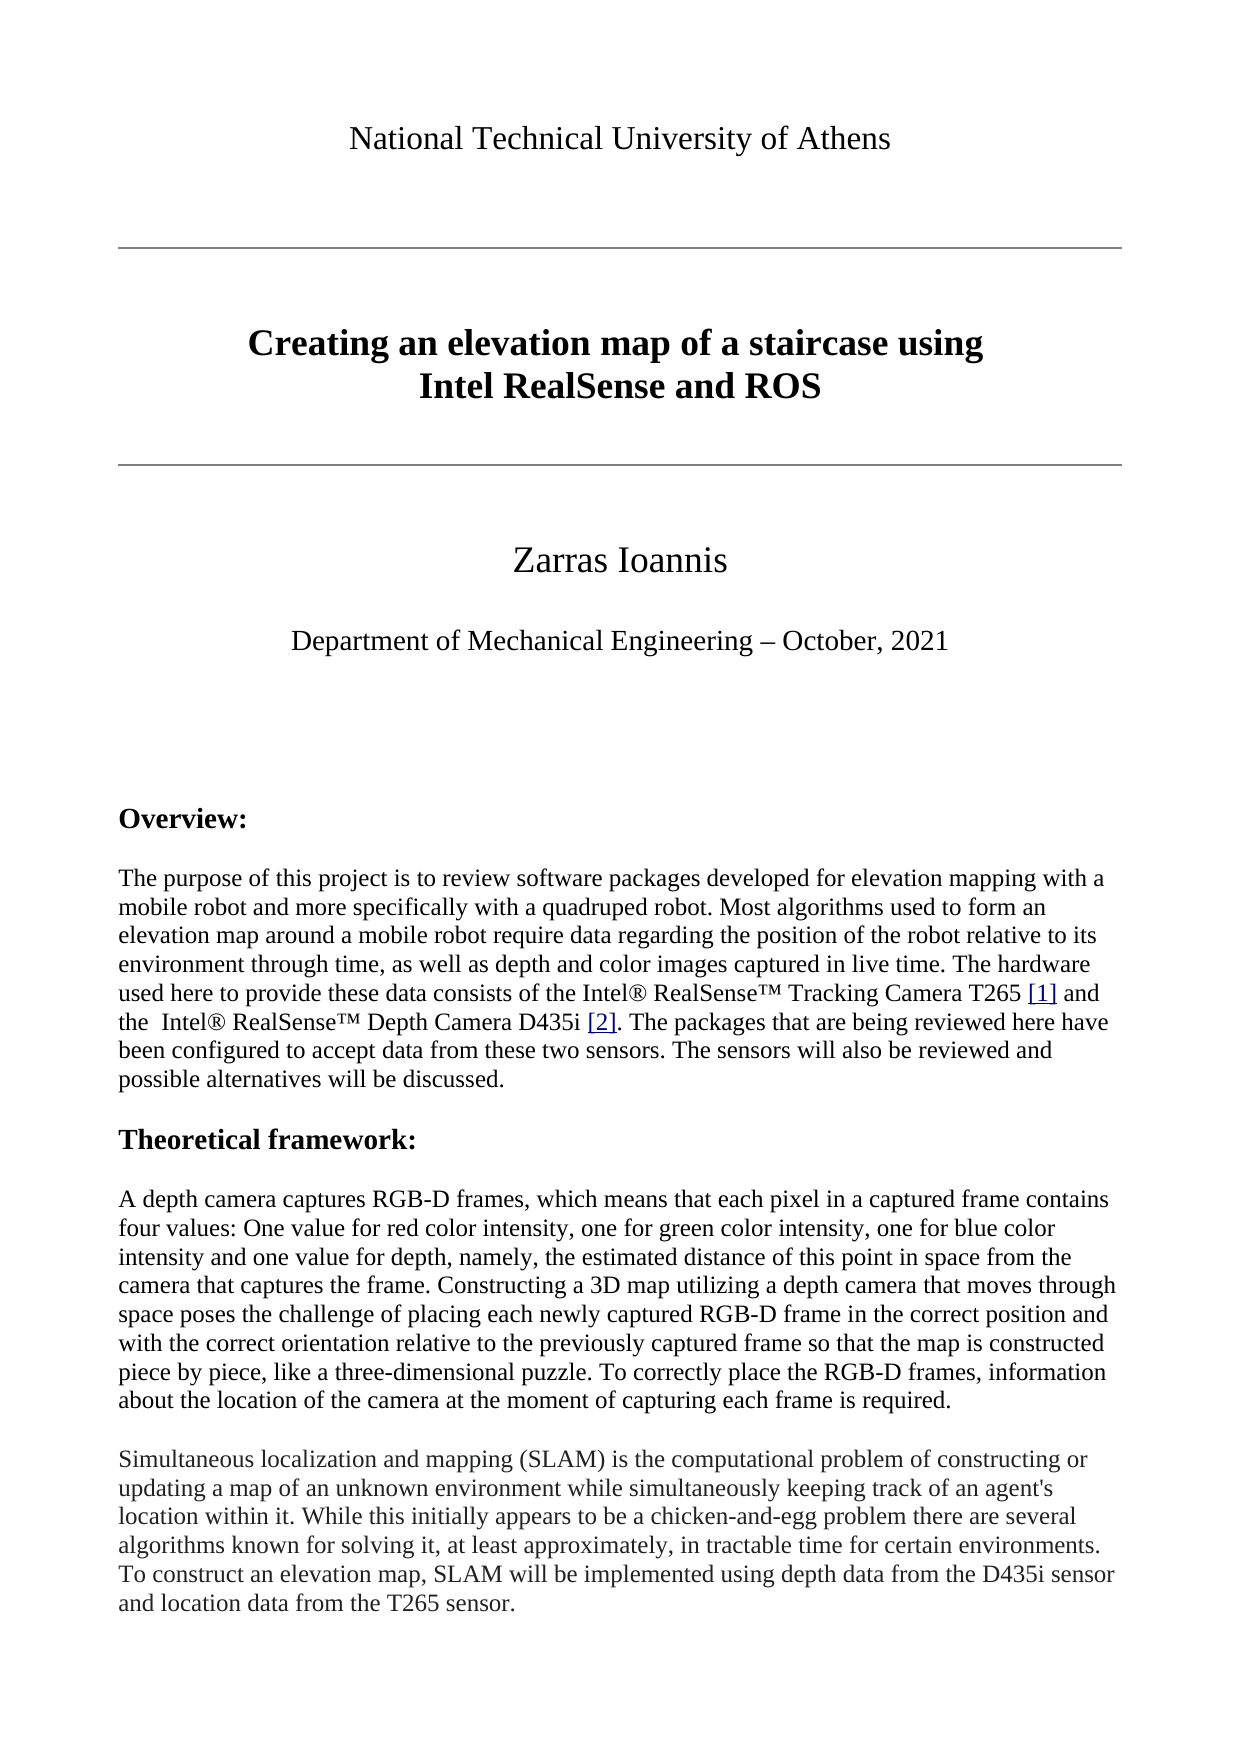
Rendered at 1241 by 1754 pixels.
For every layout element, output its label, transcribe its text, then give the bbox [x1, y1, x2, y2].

text Overview: [118, 801, 1122, 834]
text The purpose of this project is to review software packages developed for elevation mapping with a mobile robot and more specifically with a quadruped robot. Most algorithms used to form an elevation map around a mobile robot require data regarding the position of the robot relative to its environment through time, as well as depth and color images captured in live time. The hardware used here to provide these data consists of the Intel® RealSense™ Tracking Camera T265 [1] and the Intel® RealSense™ Depth Camera D435i [2]. The packages that are being reviewed here have been configured to accept data from these two sensors. The sensors will also be reviewed and possible alternatives will be discussed. [118, 863, 1122, 1093]
text Department of Mechanical Engineering – October, 2021 [118, 623, 1122, 657]
text Creating an elevation map of a staircase using [118, 321, 1122, 364]
text Theoretical framework: [118, 1122, 1122, 1155]
text To construct an elevation map, SLAM will be implemented using depth data from the D435i sensor and location data from the T265 sensor. [118, 1559, 1122, 1616]
text Zarras Ioannis [118, 537, 1122, 580]
text National Technical University of Athens [118, 118, 1122, 156]
text Simultaneous localization and mapping (SLAM) is the computational problem of constructing or updating a map of an unknown environment while simultaneously keeping track of an agent's location within it. While this initially appears to be a chicken-and-egg problem there are several algorithms known for solving it, at least approximately, in tractable time for certain environments. [118, 1444, 1122, 1559]
text A depth camera captures RGB-D frames, which means that each pixel in a captured frame contains four values: One value for red color intensity, one for green color intensity, one for blue color intensity and one value for depth, namely, the estimated distance of this point in space from the camera that captures the frame. Constructing a 3D map utilizing a depth camera that moves through space poses the challenge of placing each newly captured RGB-D frame in the correct position and with the correct orientation relative to the previously captured frame so that the map is constructed piece by piece, like a three-dimensional puzzle. To correctly place the RGB-D frames, information about the location of the camera at the moment of capturing each frame is required. [118, 1184, 1122, 1414]
text Intel RealSense and ROS [118, 364, 1122, 407]
